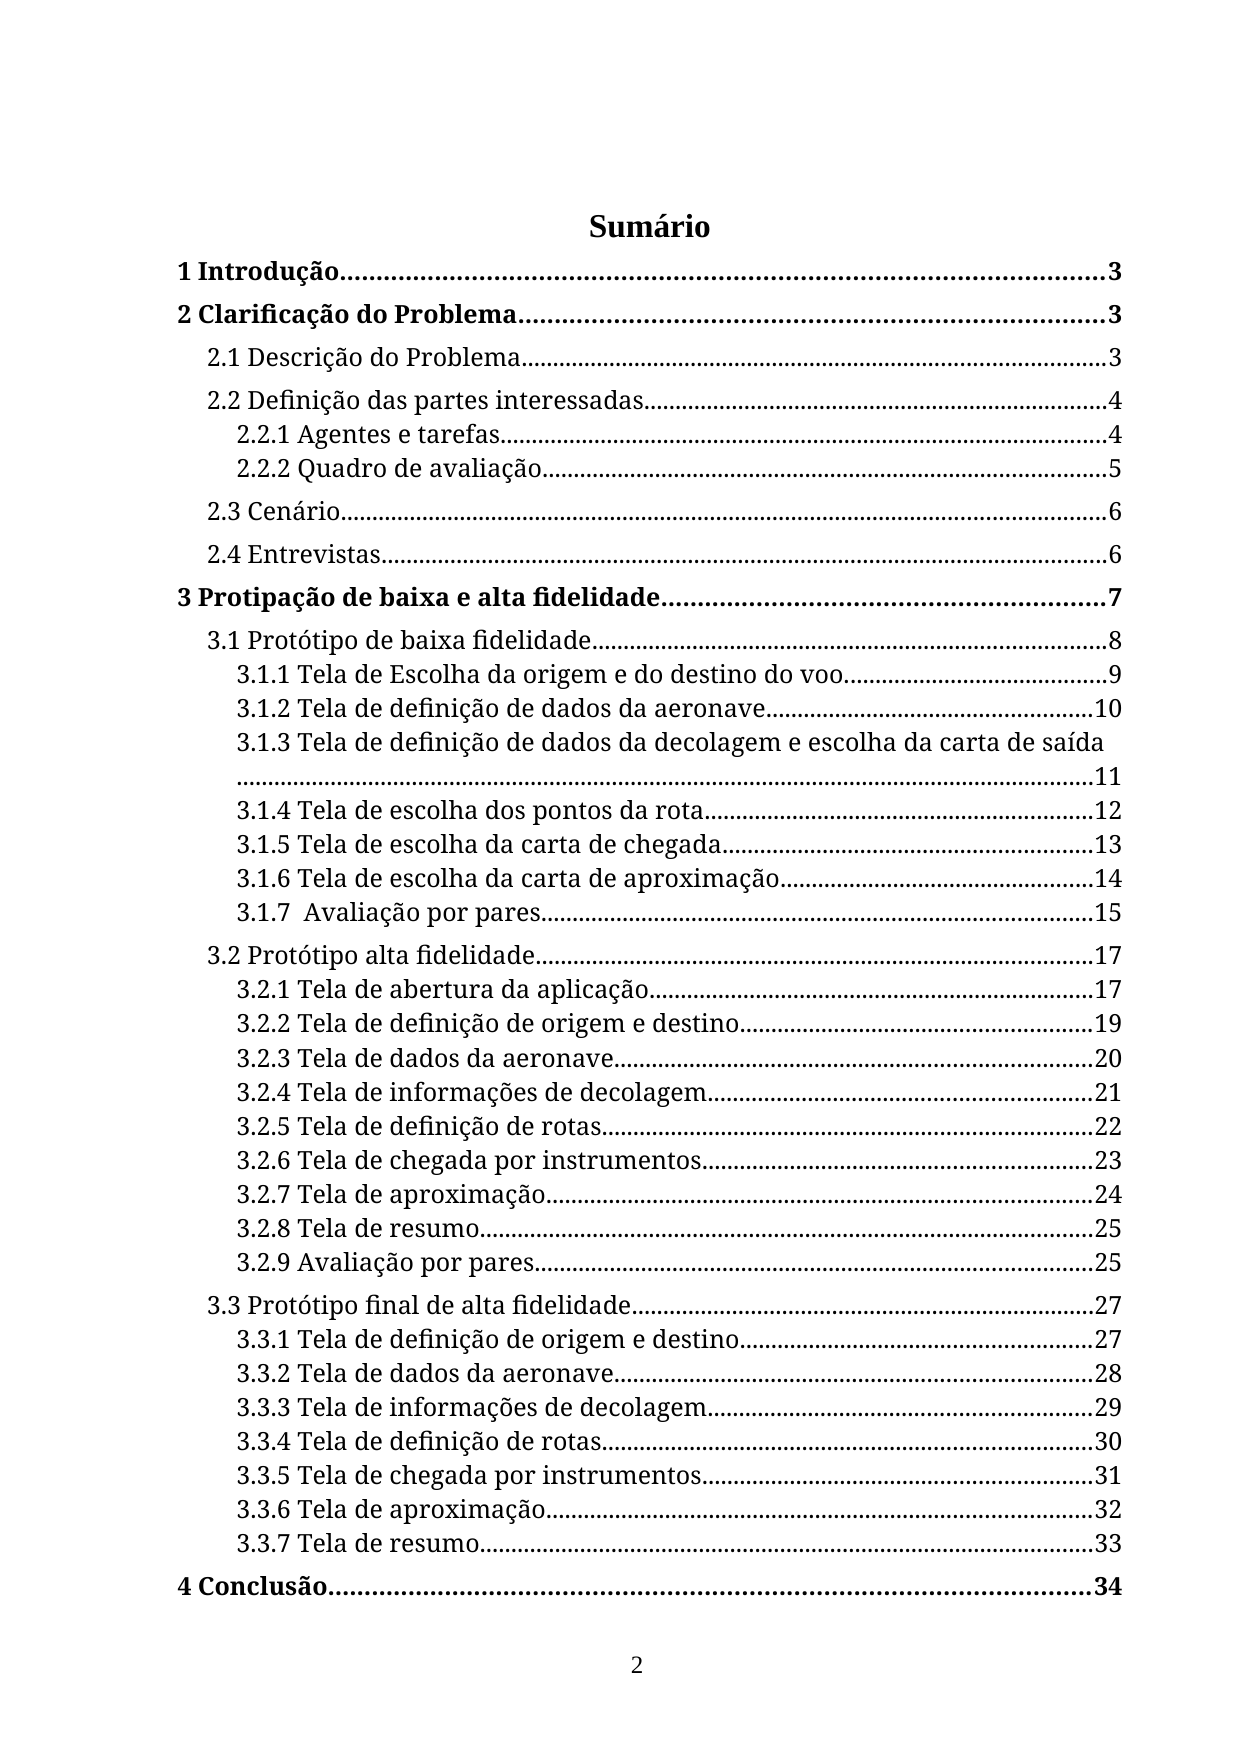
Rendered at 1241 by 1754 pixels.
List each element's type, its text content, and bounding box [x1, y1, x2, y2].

text 3.2.8 Tela de resumo 25 [236, 1211, 1122, 1244]
text 4 Conclusão 34 [177, 1569, 1122, 1603]
text 2.2 Definição das partes interessadas 4 [207, 382, 1122, 416]
text 3.3.4 Tela de definição de rotas 30 [236, 1424, 1122, 1458]
text 3.3.1 Tela de definição de origem e destino 27 [236, 1322, 1122, 1356]
subtitle Sumário [177, 206, 1122, 244]
text 3.1.3 Tela de definição de dados da decolagem e escolha da carta de saída 11 [236, 725, 1122, 793]
text 3.1.2 Tela de definição de dados da aeronave 10 [236, 691, 1122, 725]
text 3.3.3 Tela de informações de decolagem 29 [236, 1390, 1122, 1424]
text 2.3 Cenário 6 [207, 493, 1122, 527]
text 3.1 Protótipo de baixa fidelidade 8 [207, 622, 1122, 657]
text 2.2.1 Agentes e tarefas 4 [236, 416, 1122, 450]
text 3.2.4 Tela de informações de decolagem 21 [236, 1074, 1122, 1108]
text 3.2.3 Tela de dados da aeronave 20 [236, 1040, 1122, 1074]
text 3.1.6 Tela de escolha da carta de aproximação 14 [236, 861, 1122, 895]
text 3.2.6 Tela de chegada por instrumentos 23 [236, 1142, 1122, 1176]
text 3.2.7 Tela de aproximação 24 [236, 1176, 1122, 1211]
text 2.1 Descrição do Problema 3 [207, 339, 1122, 373]
text 2.2.2 Quadro de avaliação 5 [236, 450, 1122, 484]
text 3.3.6 Tela de aproximação 32 [236, 1492, 1122, 1526]
text 3.2 Protótipo alta fidelidade 17 [207, 938, 1122, 972]
text 3.3.7 Tela de resumo 33 [236, 1526, 1122, 1560]
text 3.1.4 Tela de escolha dos pontos da rota 12 [236, 793, 1122, 827]
text 1 Introdução 3 [177, 253, 1122, 287]
text 3.2.2 Tela de definição de origem e destino 19 [236, 1006, 1122, 1040]
text 2.4 Entrevistas 6 [207, 536, 1122, 571]
text 3.2.5 Tela de definição de rotas 22 [236, 1108, 1122, 1142]
text 3.2.1 Tela de abertura da aplicação 17 [236, 972, 1122, 1006]
text 3.1.1 Tela de Escolha da origem e do destino do voo. 9 [236, 657, 1122, 691]
text 3.3 Protótipo final de alta fidelidade 27 [207, 1288, 1122, 1322]
text 3 Protipação de baixa e alta fidelidade 7 [177, 579, 1122, 613]
text 2 Clarificação do Problema 3 [177, 296, 1122, 330]
text 3.3.5 Tela de chegada por instrumentos 31 [236, 1458, 1122, 1492]
text 3.1.5 Tela de escolha da carta de chegada 13 [236, 827, 1122, 861]
text 3.3.2 Tela de dados da aeronave 28 [236, 1356, 1122, 1390]
text 3.1.7 Avaliação por pares 15 [236, 895, 1122, 929]
text 3.2.9 Avaliação por pares 25 [236, 1244, 1122, 1279]
